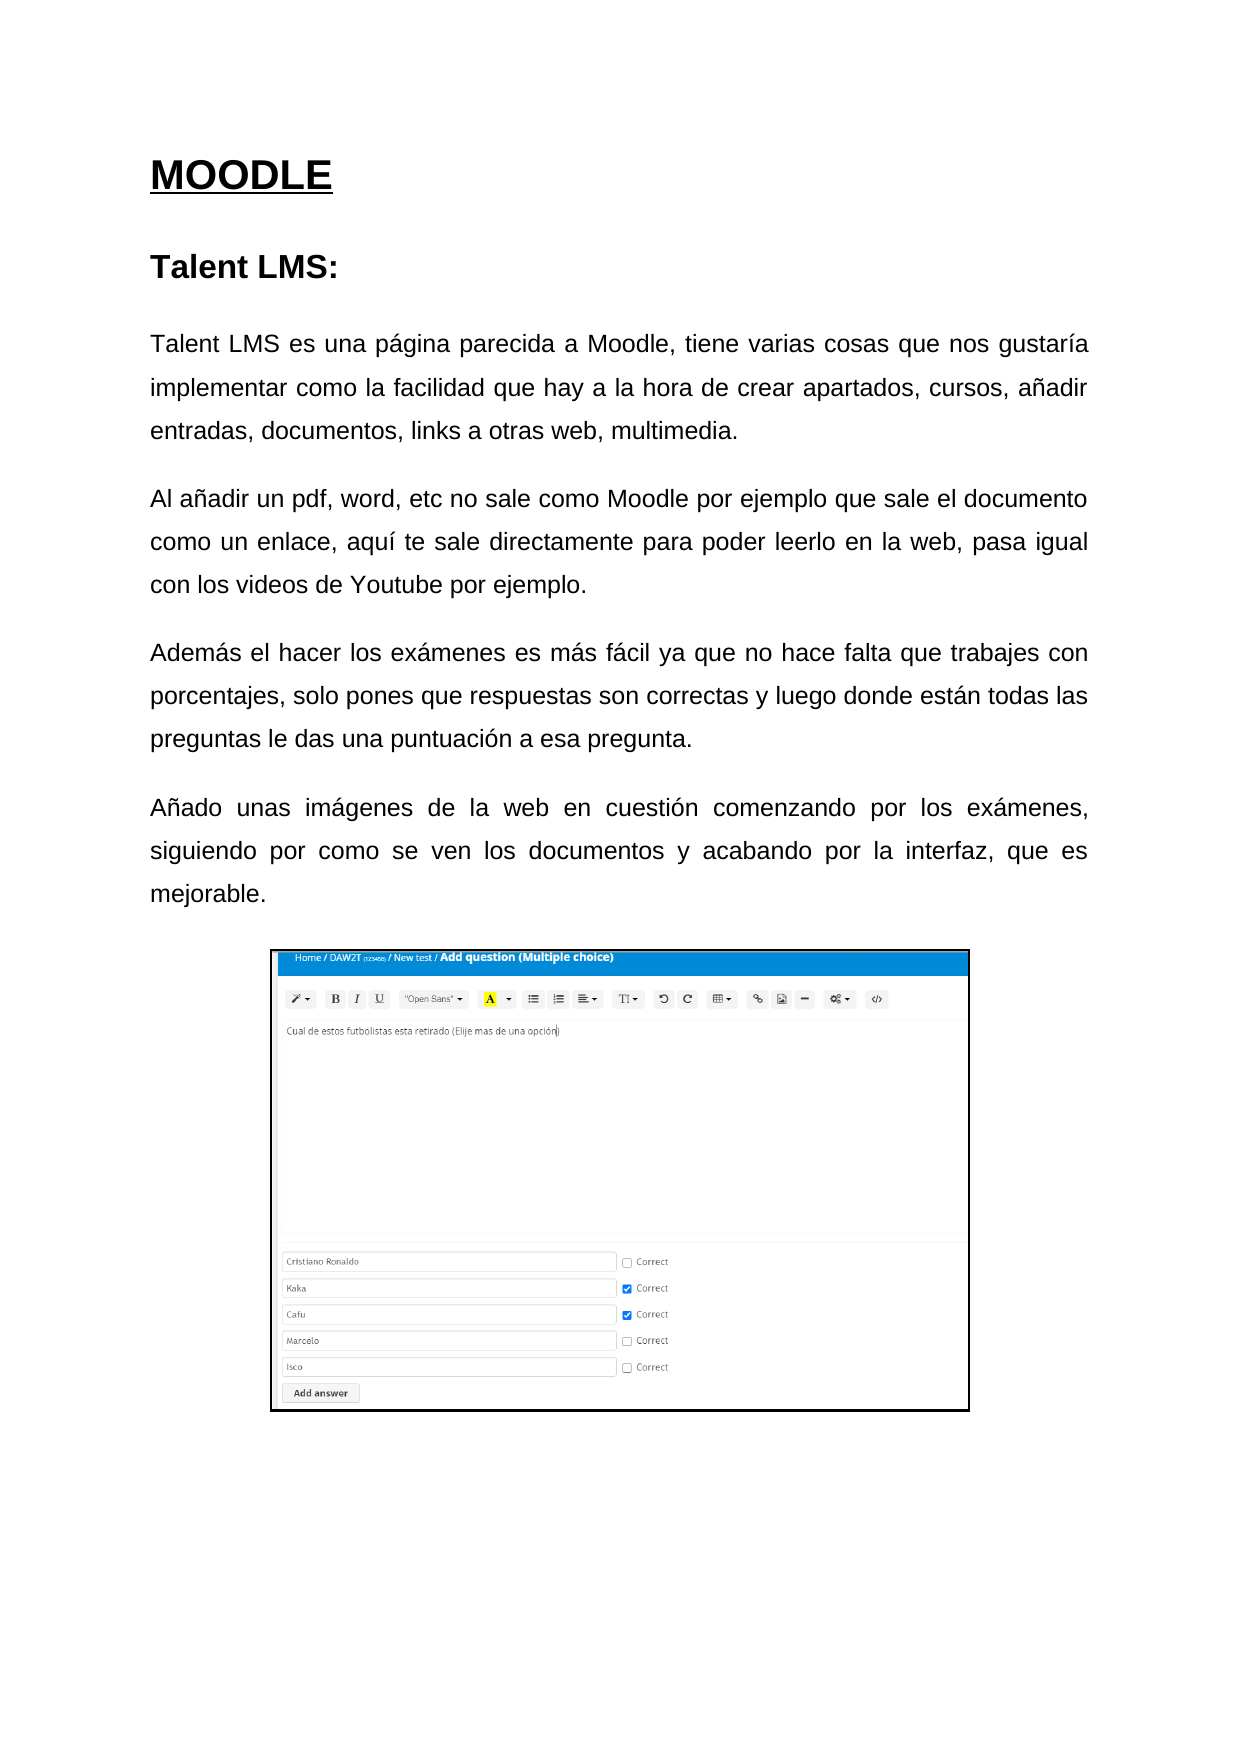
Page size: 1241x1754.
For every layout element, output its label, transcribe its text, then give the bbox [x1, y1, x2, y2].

text Añado unas imágenes de la web en cuestión comenzando por los exámenes, siguiendo por como se ven los documentos y acabando por la interfaz, que es mejorable. [150, 793, 1090, 908]
picture [272, 951, 968, 1409]
text Además el hacer los exámenes es más fácil ya que no hace falta que trabajes con porcentajes, solo pones que respuestas son correctas y luego donde están todas las preguntas le das una puntuación a esa pregunta. [150, 638, 1090, 753]
text Al añadir un pdf, word, etc no sale como Moodle por ejemplo que sale el documento como un enlace, aquí te sale directamente para poder leerlo en la web, pasa igual con los videos de Youtube por ejemplo. [150, 484, 1090, 599]
text Talent LMS es una página parecida a Moodle, tiene varias cosas que nos gustaría implementar como la facilidad que hay a la hora de crear apartados, cursos, añadir entradas, documentos, links a otras web, multimedia. [150, 329, 1090, 444]
subtitle Talent LMS: [150, 247, 1090, 285]
subtitle MOODLE [150, 150, 1090, 198]
